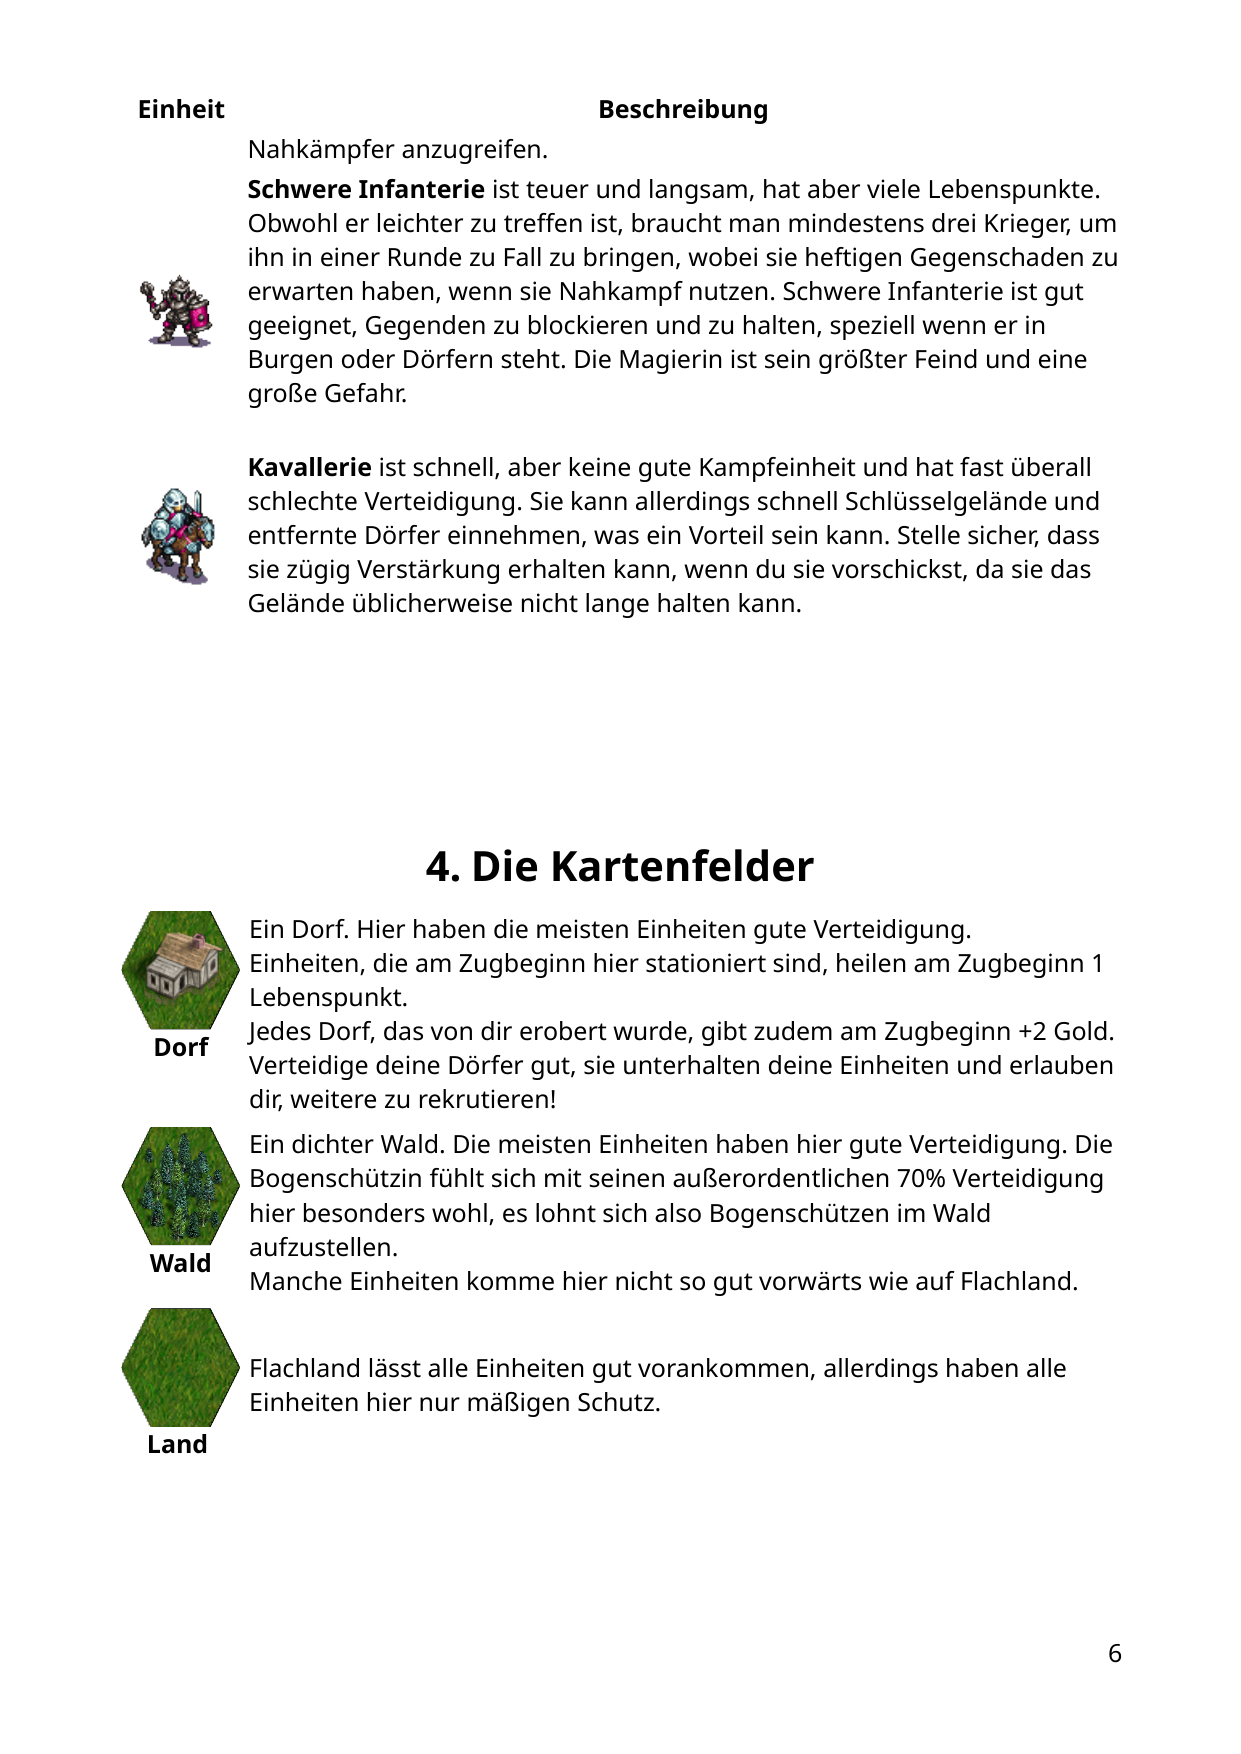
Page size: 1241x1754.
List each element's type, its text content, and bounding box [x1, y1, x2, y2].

table_cell Land [118, 1303, 243, 1467]
table_header Dorf [118, 906, 243, 1121]
table_header Beschreibung [244, 89, 1122, 128]
table_cell Wald [118, 1121, 243, 1303]
table_cell [118, 447, 244, 623]
table_header Einheit [118, 89, 244, 128]
table_cell Flachland lässt alle Einheiten gut vorankommen, allerdings haben alle Einheiten hier nur mäßigen Schutz. [243, 1303, 1123, 1467]
picture [121, 476, 237, 593]
picture [121, 249, 237, 366]
table_cell Ein dichter Wald. Die meisten Einheiten haben hier gute Verteidigung. Die Bogenschützin fühlt sich mit seinen außerordentlichen 70% Verteidigung hier besonders wohl, es lohnt sich also Bogenschützen im Wald aufzustellen. Manche Einheiten komme hier nicht so gut vorwärts wie auf Flachland. [243, 1121, 1123, 1303]
subtitle Die Kartenfelder [118, 836, 1122, 893]
table_cell [118, 168, 244, 447]
table_header Ein Dorf. Hier haben die meisten Einheiten gute Verteidigung. Einheiten, die am Zugbeginn hier stationiert sind, heilen am Zugbeginn 1 Lebenspunkt. Jedes Dorf, das von dir erobert wurde, gibt zudem am Zugbeginn +2 Gold. Verteidige deine Dörfer gut, sie unterhalten deine Einheiten und erlauben dir, weitere zu rekrutieren! [243, 906, 1123, 1121]
table_cell Schwere Infanterie ist teuer und langsam, hat aber viele Lebenspunkte. Obwohl er leichter zu treffen ist, braucht man mindestens drei Krieger, um ihn in einer Runde zu Fall zu bringen, wobei sie heftigen Gegenschaden zu erwarten haben, wenn sie Nahkampf nutzen. Schwere Infanterie ist gut geeignet, Gegenden zu blockieren und zu halten, speziell wenn er in Burgen oder Dörfern steht. Die Magierin ist sein größter Feind und eine große Gefahr. [244, 168, 1122, 447]
table_cell [118, 129, 244, 168]
table_cell Kavallerie ist schnell, aber keine gute Kampfeinheit und hat fast überall schlechte Verteidigung. Sie kann allerdings schnell Schlüsselgelände und entfernte Dörfer einnehmen, was ein Vorteil sein kann. Stelle sicher, dass sie zügig Verstärkung erhalten kann, wenn du sie vorschickst, da sie das Gelände üblicherweise nicht lange halten kann. [244, 447, 1122, 623]
table_cell Nahkämpfer anzugreifen. [244, 129, 1122, 168]
